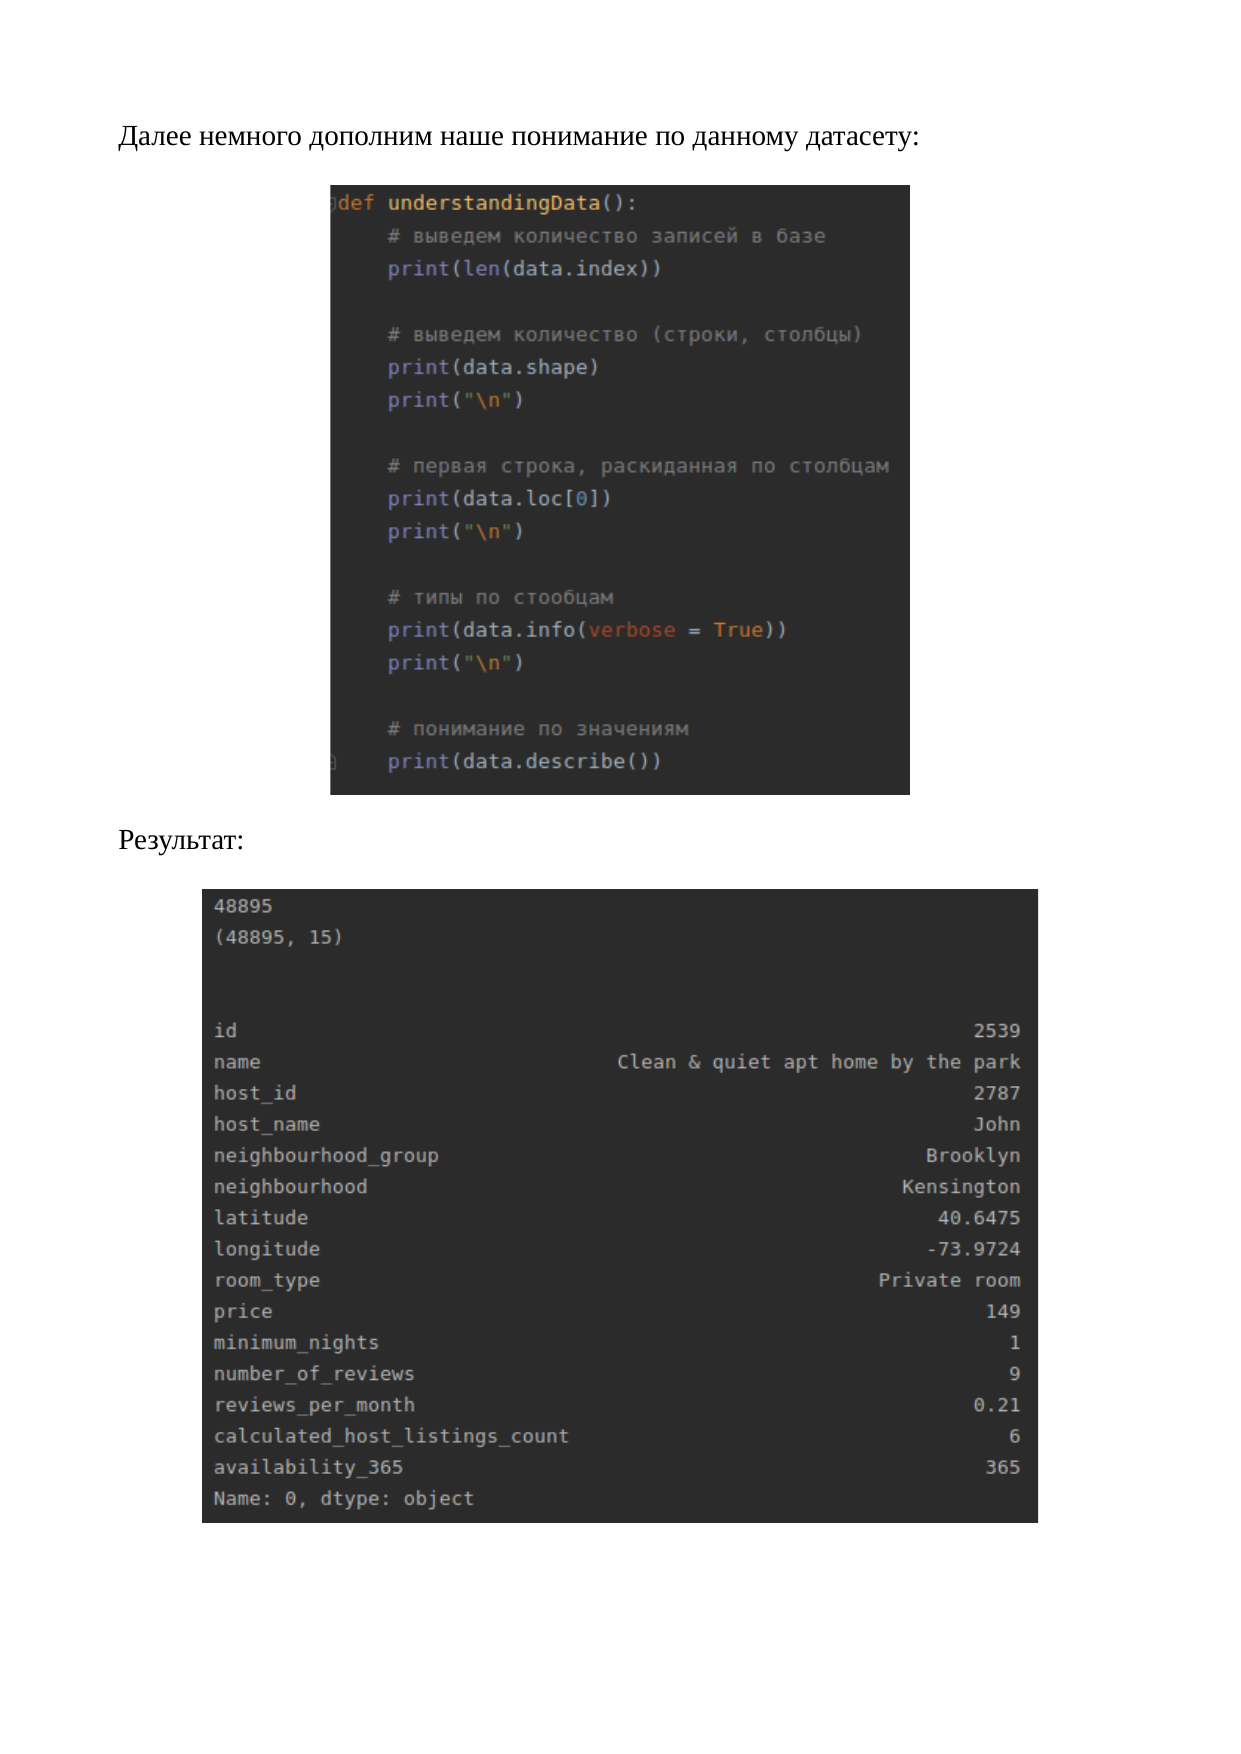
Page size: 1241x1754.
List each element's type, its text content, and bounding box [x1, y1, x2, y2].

text Далее немного дополним наше понимание по данному датасету: [118, 118, 1122, 152]
picture [202, 889, 1039, 1523]
text Результат: [118, 822, 1122, 856]
picture [330, 185, 910, 795]
